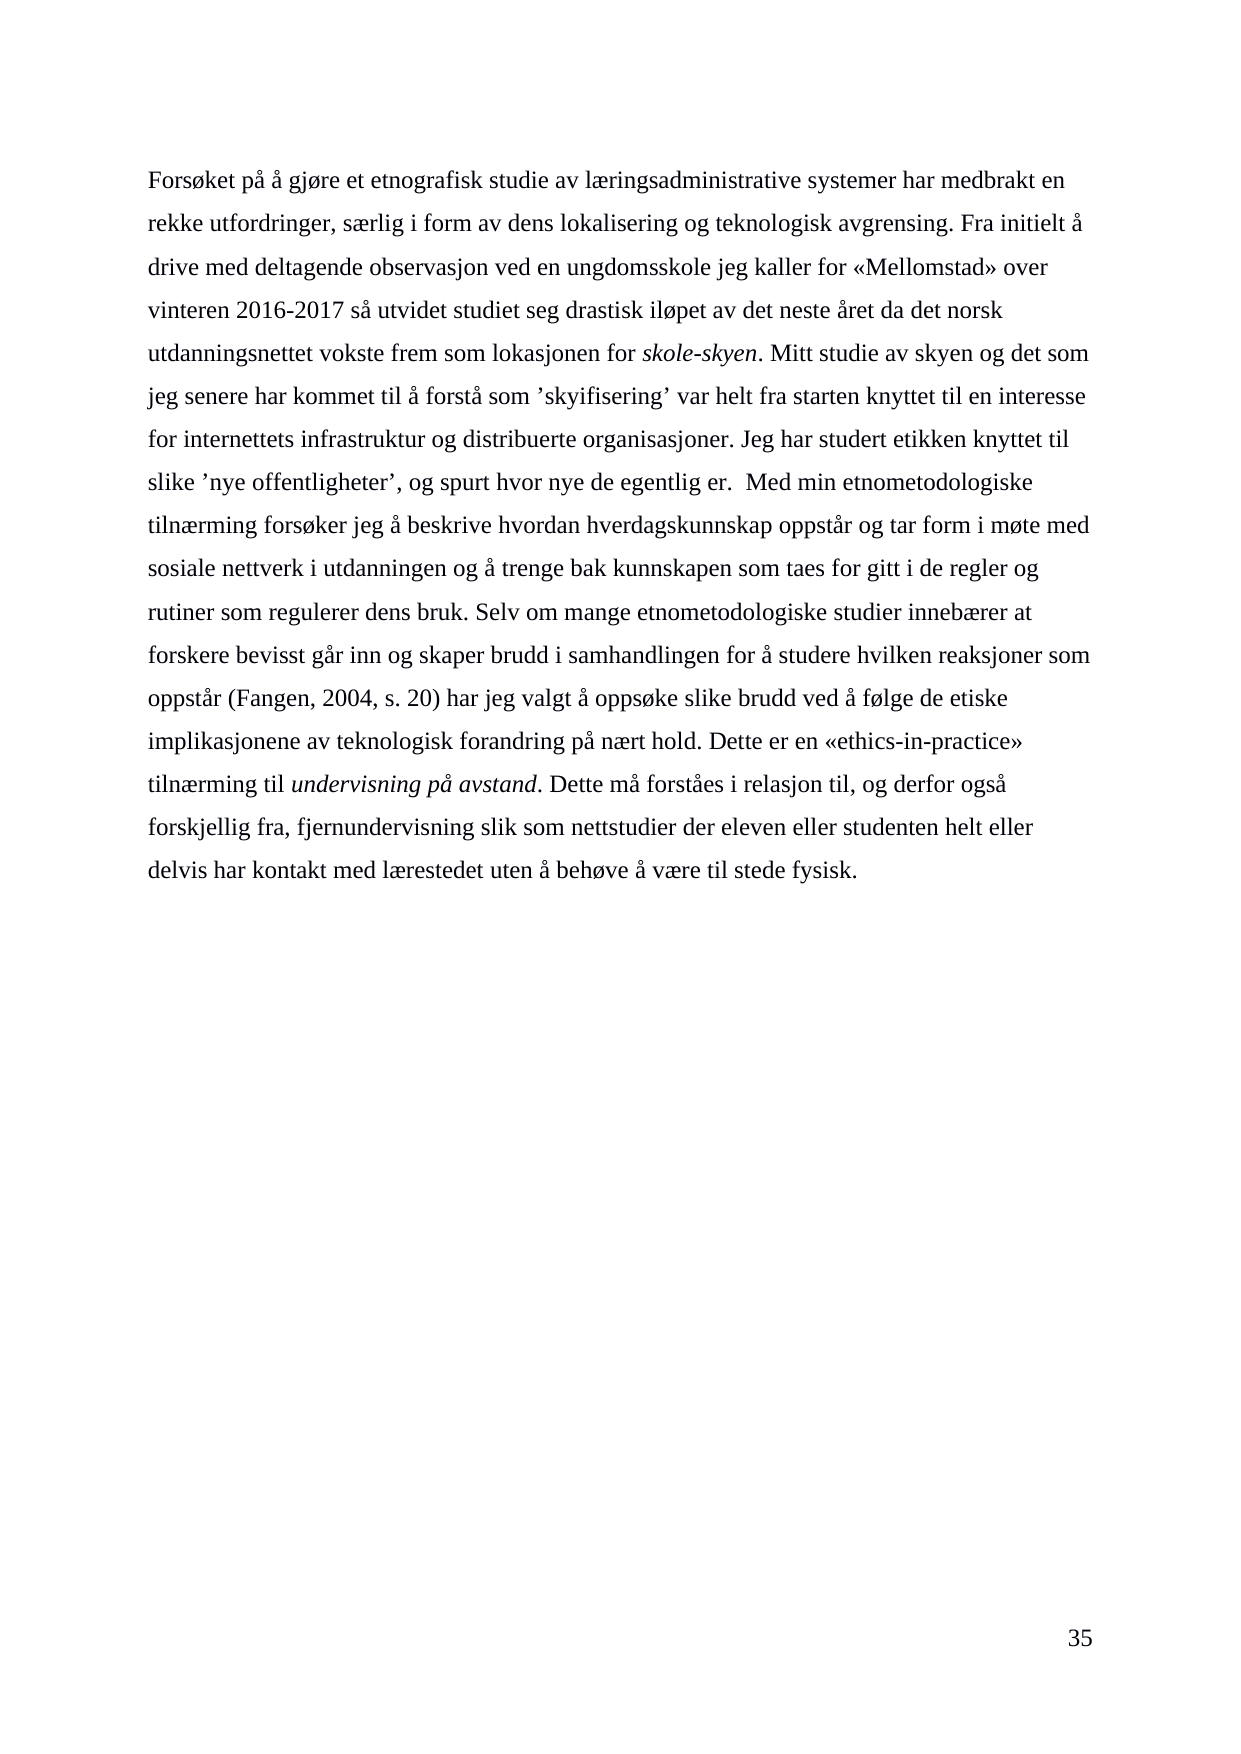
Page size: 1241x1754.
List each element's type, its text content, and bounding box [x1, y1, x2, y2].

text Forsøket på å gjøre et etnografisk studie av læringsadministrative systemer har medbrakt en rekke utfordringer, særlig i form av dens lokalisering og teknologisk avgrensing. Fra initielt å drive med deltagende observasjon ved en ungdomsskole jeg kaller for «Mellomstad» over vinteren 2016-2017 så utvidet studiet seg drastisk iløpet av det neste året da det norsk utdanningsnettet vokste frem som lokasjonen for skole-skyen. Mitt studie av skyen og det som jeg senere har kommet til å forstå som ’skyifisering’ var helt fra starten knyttet til en interesse for internettets infrastruktur og distribuerte organisasjoner. Jeg har studert etikken knyttet til slike ’nye offentligheter’, og spurt hvor nye de egentlig er. Med min etnometodologiske tilnærming forsøker jeg å beskrive hvordan hverdagskunnskap oppstår og tar form i møte med sosiale nettverk i utdanningen og å trenge bak kunnskapen som taes for gitt i de regler og rutiner som regulerer dens bruk. Selv om mange etnometodologiske studier innebærer at forskere bevisst går inn og skaper brudd i samhandlingen for å studere hvilken reaksjoner som oppstår (Fangen, 2004, s. 20) har jeg valgt å oppsøke slike brudd ved å følge de etiske implikasjonene av teknologisk forandring på nært hold. Dette er en «ethics-in-practice» tilnærming til undervisning på avstand. Dette må forståes i relasjon til, og derfor også forskjellig fra, fjernundervisning slik som nettstudier der eleven eller studenten helt eller delvis har kontakt med lærestedet uten å behøve å være til stede fysisk. [148, 165, 1092, 884]
